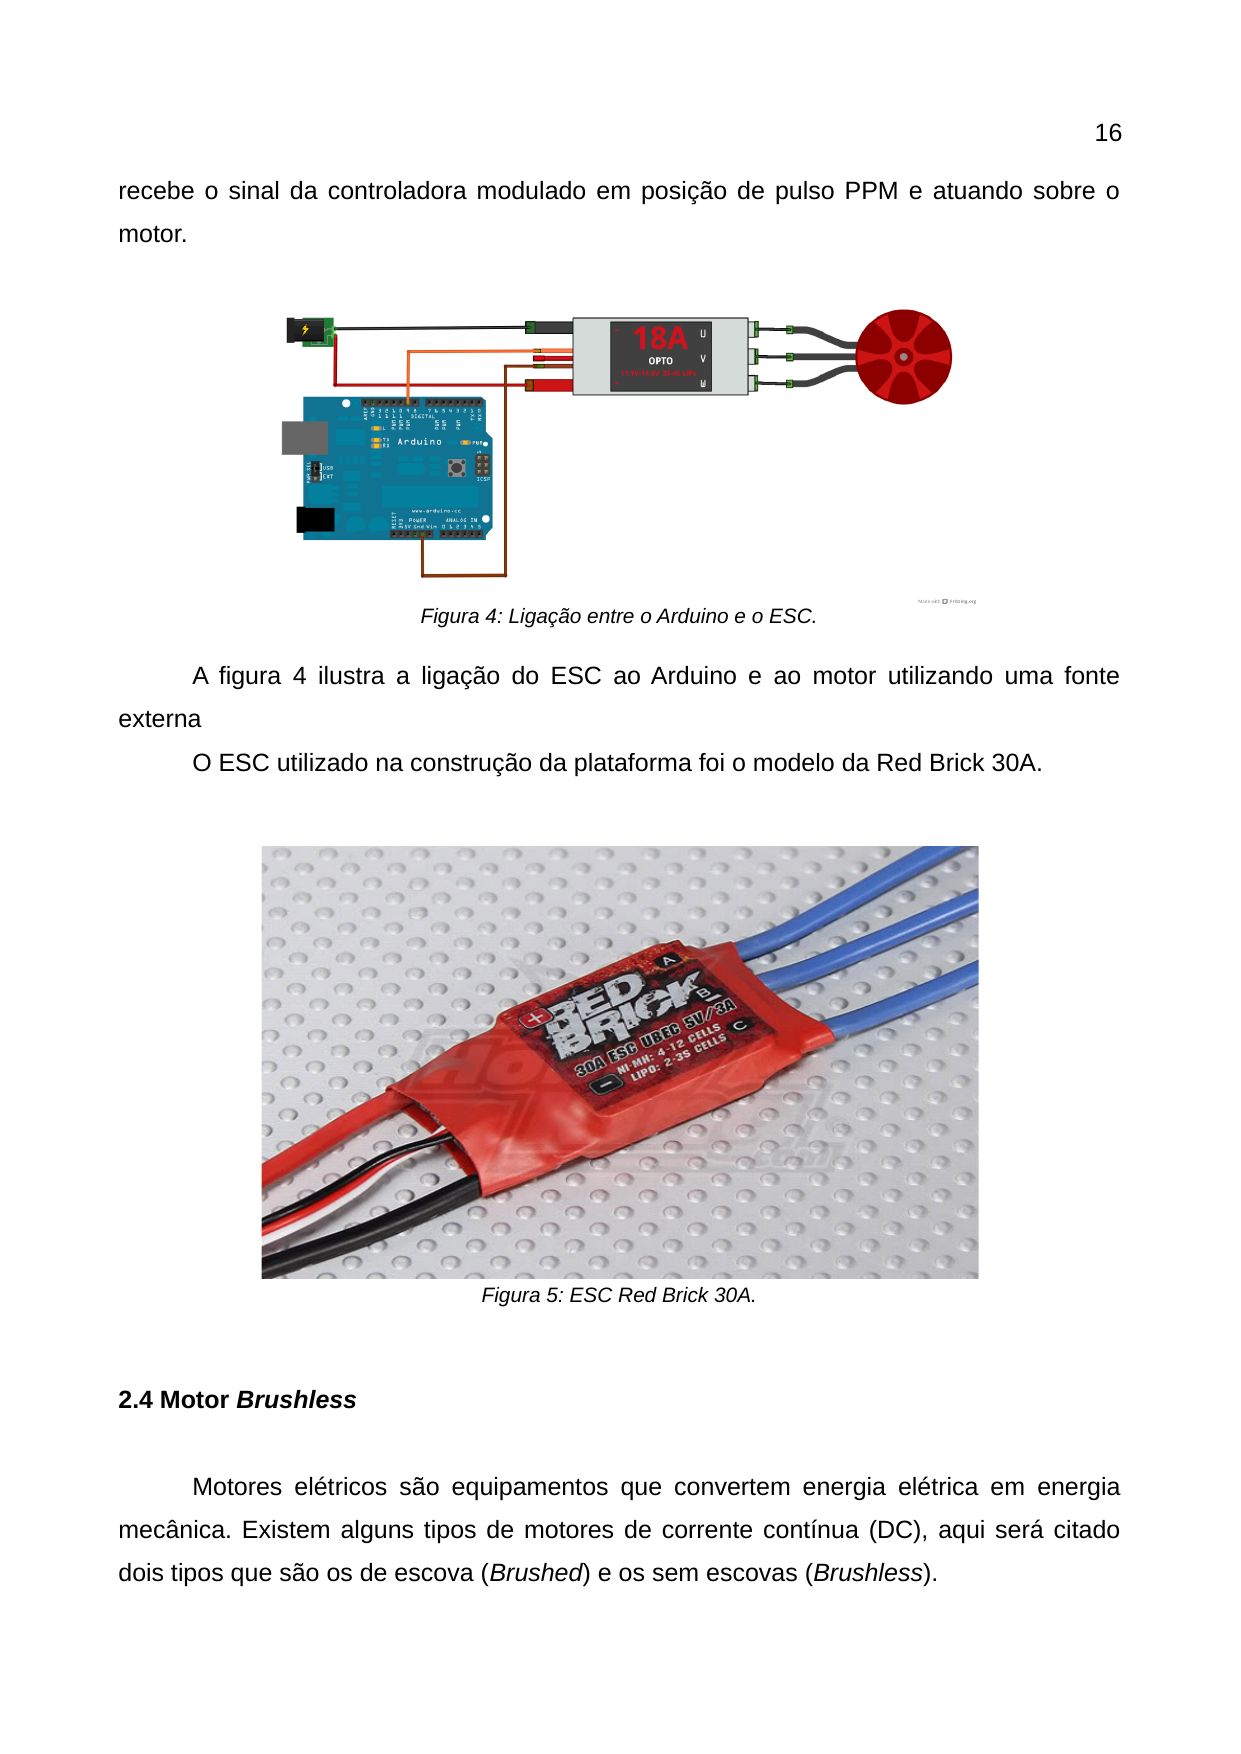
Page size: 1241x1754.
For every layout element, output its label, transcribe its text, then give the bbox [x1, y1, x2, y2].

subtitle 2.4 Motor Brushless [118, 1385, 1122, 1414]
picture [263, 275, 977, 604]
text Motores elétricos são equipamentos que convertem energia elétrica em energia mecânica. Existem alguns tipos de motores de corrente contínua (DC), aqui será citado dois tipos que são os de escova (Brushed) e os sem escovas (Brushless). [118, 1471, 1122, 1586]
text A figura 4 ilustra a ligação do ESC ao Arduino e ao motor utilizando uma fonte externa [118, 661, 1122, 733]
text Figura 5: ESC Red Brick 30A. [262, 1279, 978, 1307]
text Figura 4: Ligação entre o Arduino e o ESC. [206, 275, 1035, 628]
picture [261, 846, 979, 1279]
text recebe o sinal da controladora modulado em posição de pulso PPM e atuando sobre o motor. [118, 176, 1122, 248]
text O ESC utilizado na construção da plataforma foi o modelo da Red Brick 30A. [118, 748, 1122, 776]
